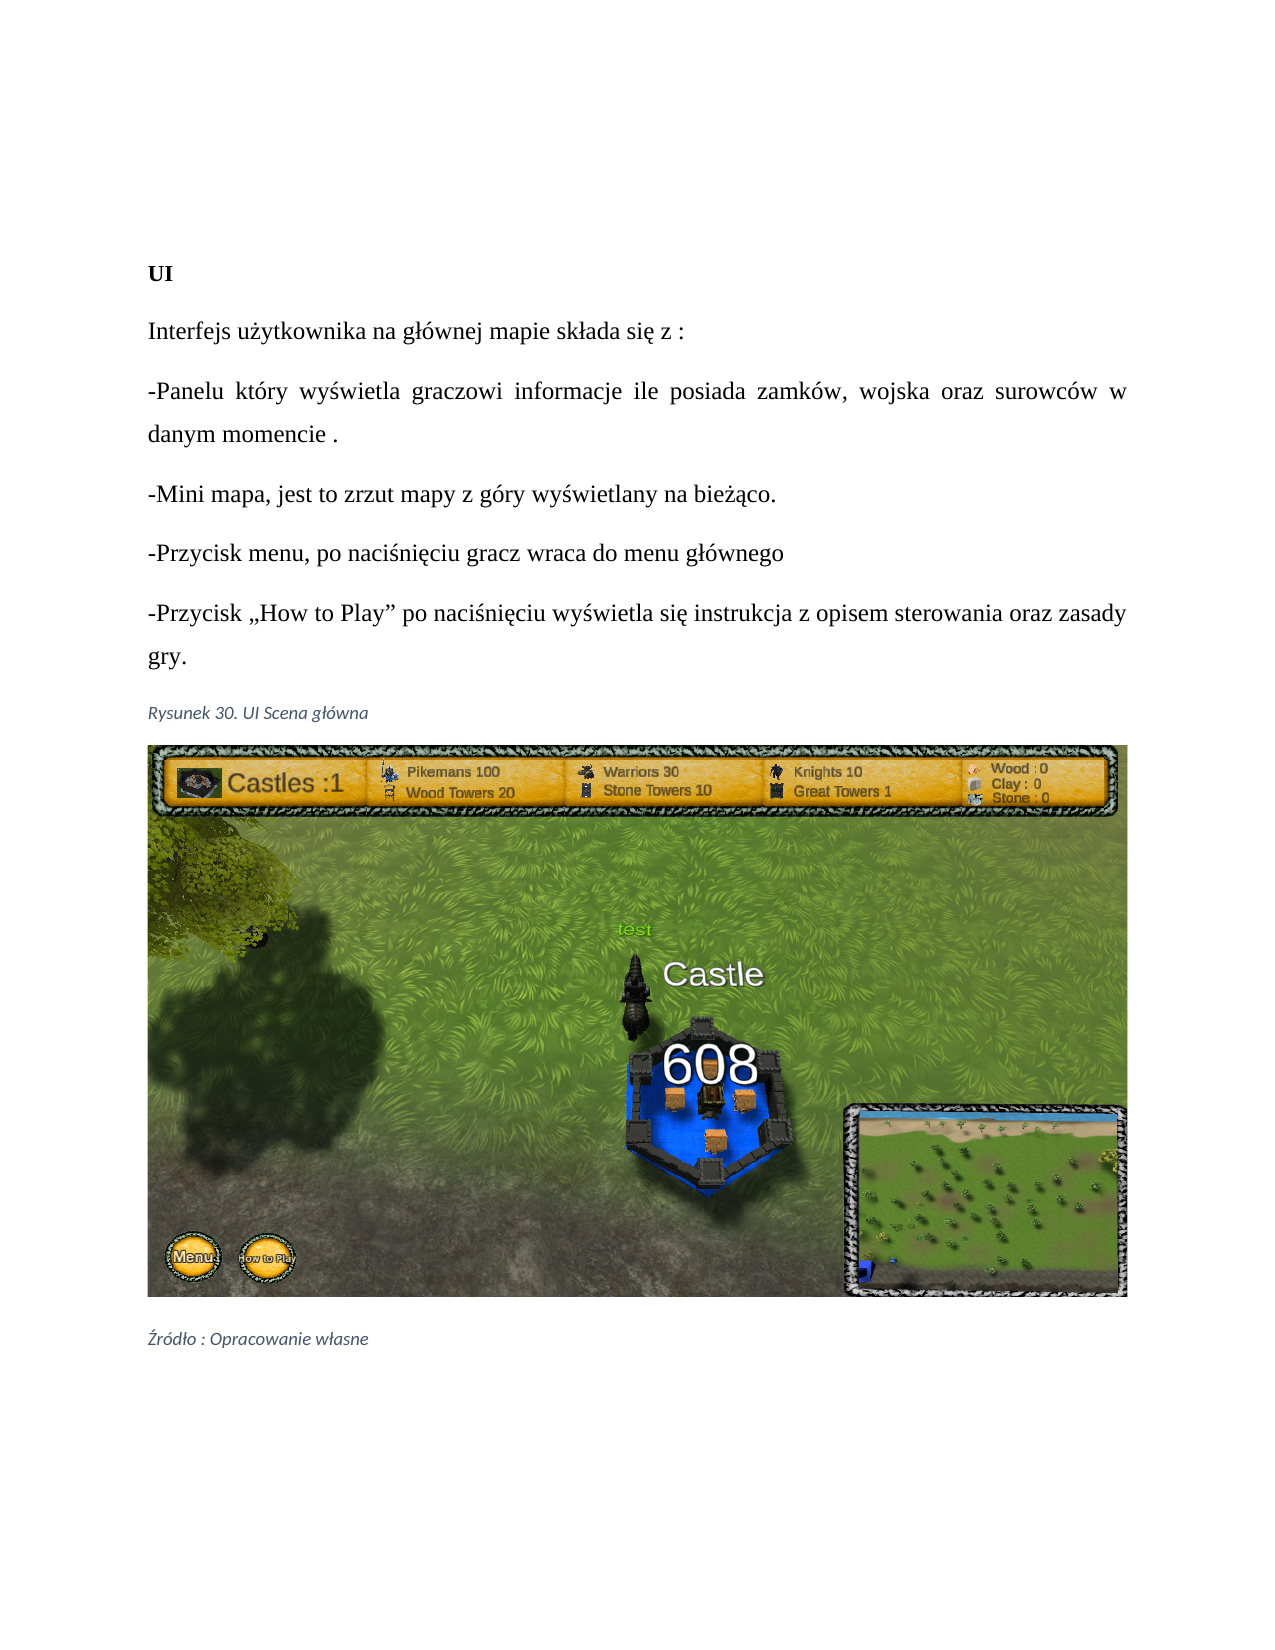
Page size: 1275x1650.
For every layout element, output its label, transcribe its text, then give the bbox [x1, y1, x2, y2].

text -Mini mapa, jest to zrzut mapy z góry wyświetlany na bieżąco. [148, 479, 1127, 507]
text Interfejs użytkownika na głównej mapie składa się z : [148, 316, 1127, 345]
text -Przycisk „How to Play” po naciśnięciu wyświetla się instrukcja z opisem sterowania oraz zasady gry. [148, 598, 1127, 670]
text Rysunek 30. UI Scena główna [148, 701, 1127, 724]
text -Panelu który wyświetla graczowi informacje ile posiada zamków, wojska oraz surowców w danym momencie . [148, 376, 1127, 448]
text -Przycisk menu, po naciśnięciu gracz wraca do menu głównego [148, 538, 1127, 567]
text UI [148, 260, 1127, 286]
text Źródło : Opracowanie własne [148, 1327, 1127, 1350]
